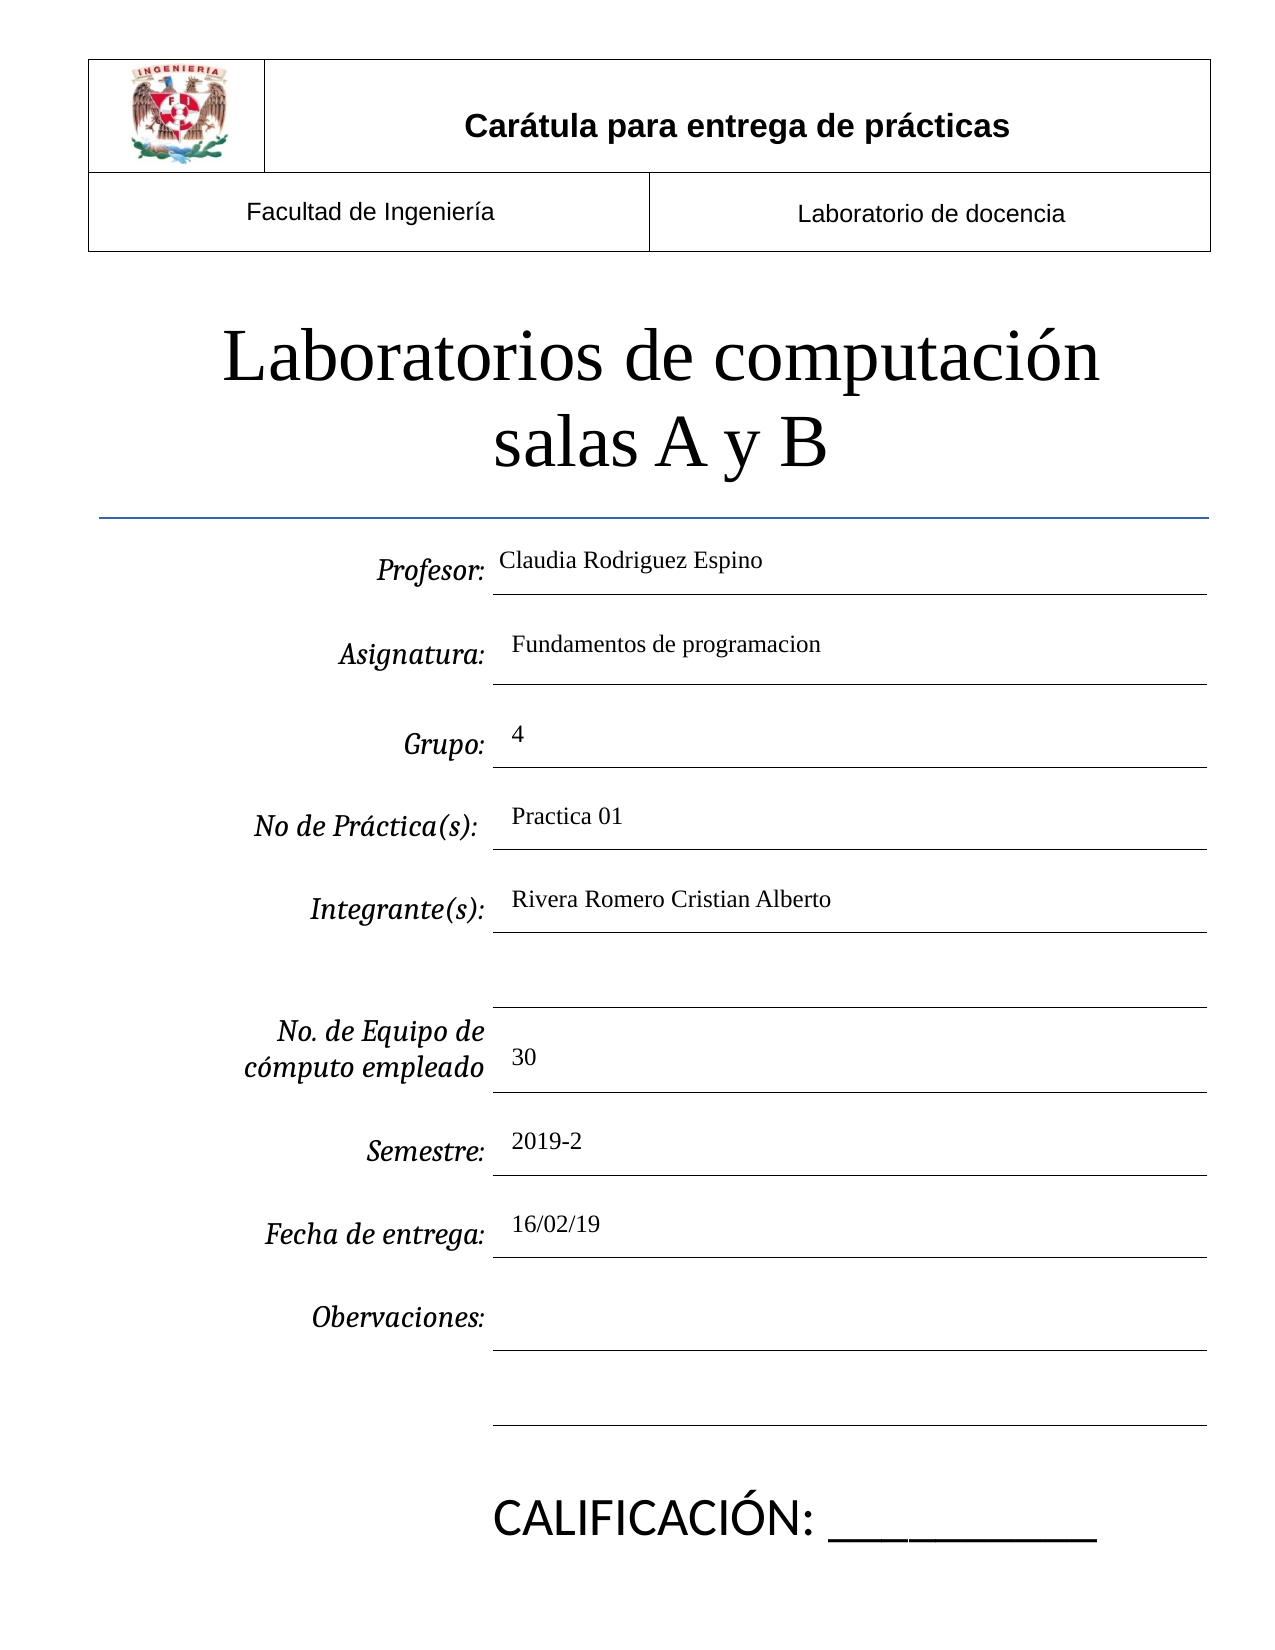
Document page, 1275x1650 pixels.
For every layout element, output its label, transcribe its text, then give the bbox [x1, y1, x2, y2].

table_cell Rivera Romero Cristian Alberto [493, 850, 1207, 932]
table_cell 30 [493, 1008, 1207, 1091]
table_cell No. de Equipo de cómputo empleado [118, 1007, 493, 1091]
table_cell Laboratorio de docencia [650, 173, 1210, 251]
text salas A y B [118, 396, 1205, 482]
table_cell [493, 933, 1207, 1007]
table_cell [118, 1350, 493, 1425]
table_header Claudia Rodriguez Espino [493, 519, 1207, 594]
table_cell Fundamentos de programacion [493, 595, 1207, 684]
table_cell 16/02/19 [493, 1176, 1207, 1257]
table_header [89, 60, 264, 172]
table_header Profesor: [118, 519, 493, 594]
table_header [493, 511, 1207, 517]
table_cell [493, 1258, 1207, 1350]
table_header Carátula para entrega de prácticas [265, 60, 1210, 172]
table_cell [493, 1351, 1207, 1425]
table_cell Practica 01 [493, 768, 1207, 849]
table_cell Obervaciones: [118, 1257, 493, 1350]
table_cell Integrante(s): [118, 849, 493, 932]
table_cell [118, 932, 493, 1007]
text Laboratorios de computación [118, 310, 1205, 396]
table_cell No de Práctica(s): [118, 766, 493, 849]
table_cell 4 [493, 685, 1207, 766]
table_cell Semestre: [118, 1091, 493, 1174]
table_cell Fecha de entrega: [118, 1175, 493, 1257]
table_cell Grupo: [118, 684, 493, 766]
table_header [118, 511, 493, 517]
table_cell Asignatura: [118, 594, 493, 684]
text CALIFICACIÓN: __________ [118, 1483, 1205, 1549]
table_cell 2019-2 [493, 1093, 1207, 1174]
table_cell Facultad de Ingeniería [89, 173, 649, 251]
